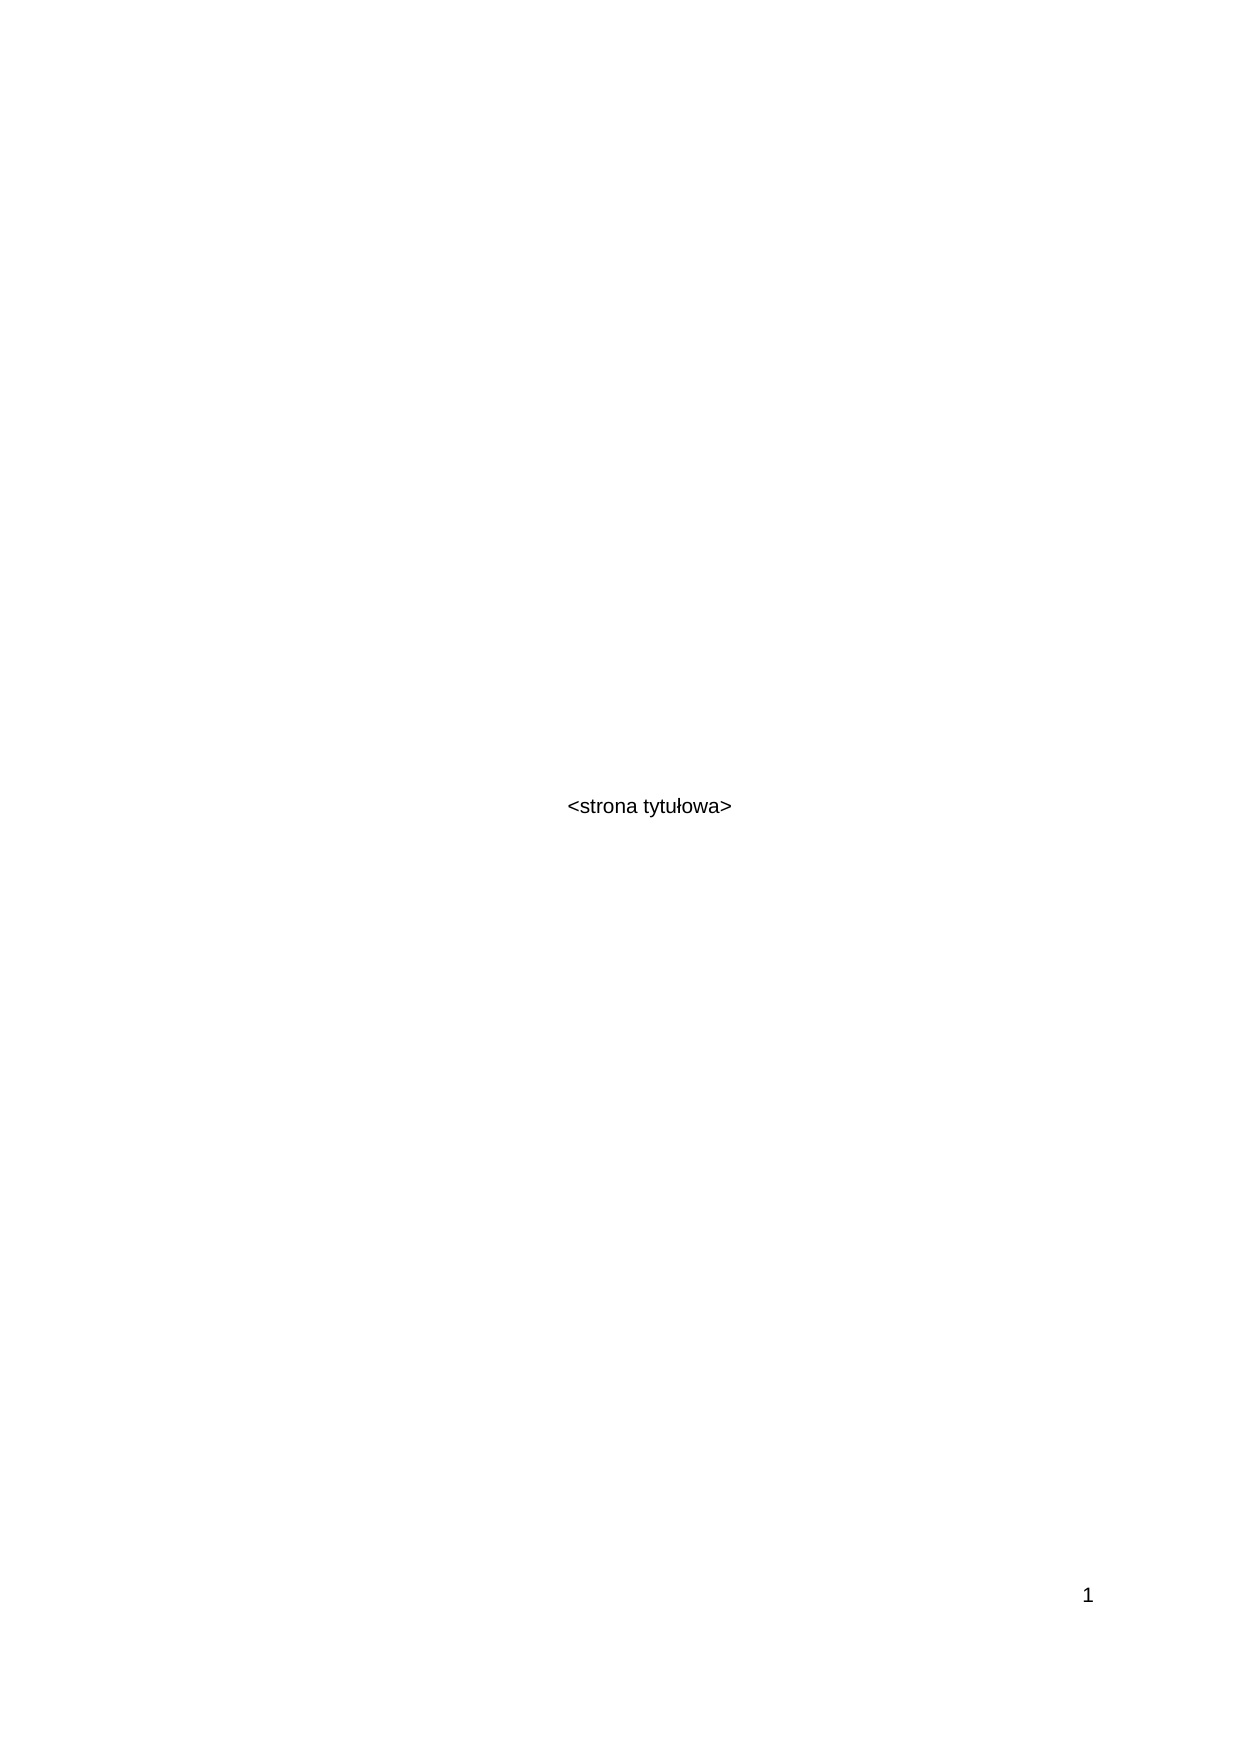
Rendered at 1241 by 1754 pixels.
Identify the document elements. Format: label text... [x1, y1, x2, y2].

text <strona tytułowa> [206, 794, 1093, 818]
